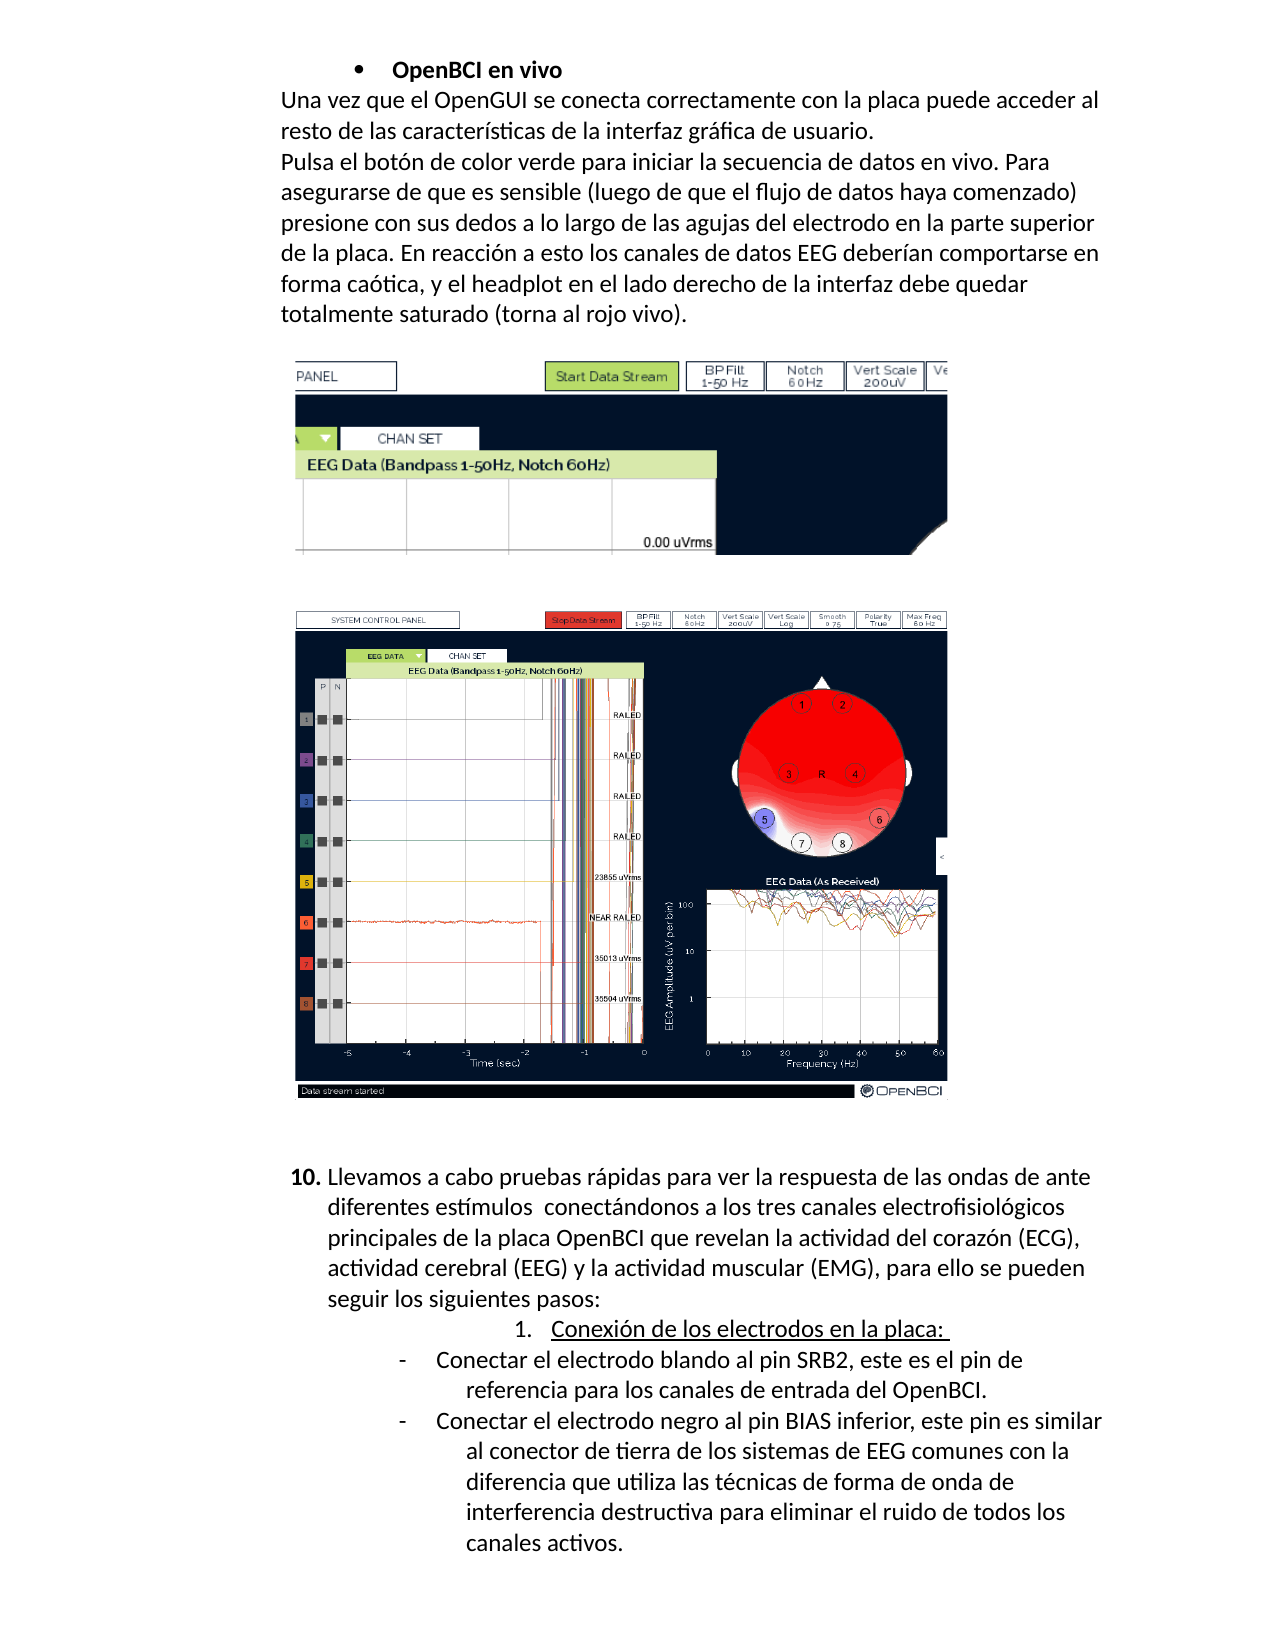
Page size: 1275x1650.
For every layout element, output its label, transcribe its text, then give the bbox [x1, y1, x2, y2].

list OpenBCI en vivo [354, 54, 1122, 85]
list Conectar el electrodo blando al pin SRB2, este es el pin de referencia para los canales de entrada del OpenBCI. [399, 1344, 1122, 1405]
list Llevamos a cabo pruebas rápidas para ver la respuesta de las ondas de ante diferentes estímulos conectándonos a los tres canales electrofisiológicos principales de la placa OpenBCI que revelan la actividad del corazón (ECG), actividad cerebral (EEG) y la actividad muscular (EMG), para ello se pueden seguir los siguientes pasos: [290, 1161, 1122, 1313]
list Una vez que el OpenGUI se conecta correctamente con la placa puede acceder al resto de las características de la interfaz gráfica de usuario. [281, 85, 1122, 146]
list Conectar el electrodo negro al pin BIAS inferior, este pin es similar al conector de tierra de los sistemas de EEG comunes con la diferencia que utiliza las técnicas de forma de onda de interferencia destructiva para eliminar el ruido de todos los canales activos. [399, 1405, 1122, 1557]
list Conexión de los electrodos en la placa: [513, 1313, 1122, 1344]
list Pulsa el botón de color verde para iniciar la secuencia de datos en vivo. Para asegurarse de que es sensible (luego de que el flujo de datos haya comenzado) presione con sus dedos a lo largo de las agujas del electrodo en la parte superior de la placa. En reacción a esto los canales de datos EEG deberían comportarse en forma caótica, y el headplot en el lado derecho de la interfaz debe quedar totalmente saturado (torna al rojo vivo). [281, 146, 1122, 329]
